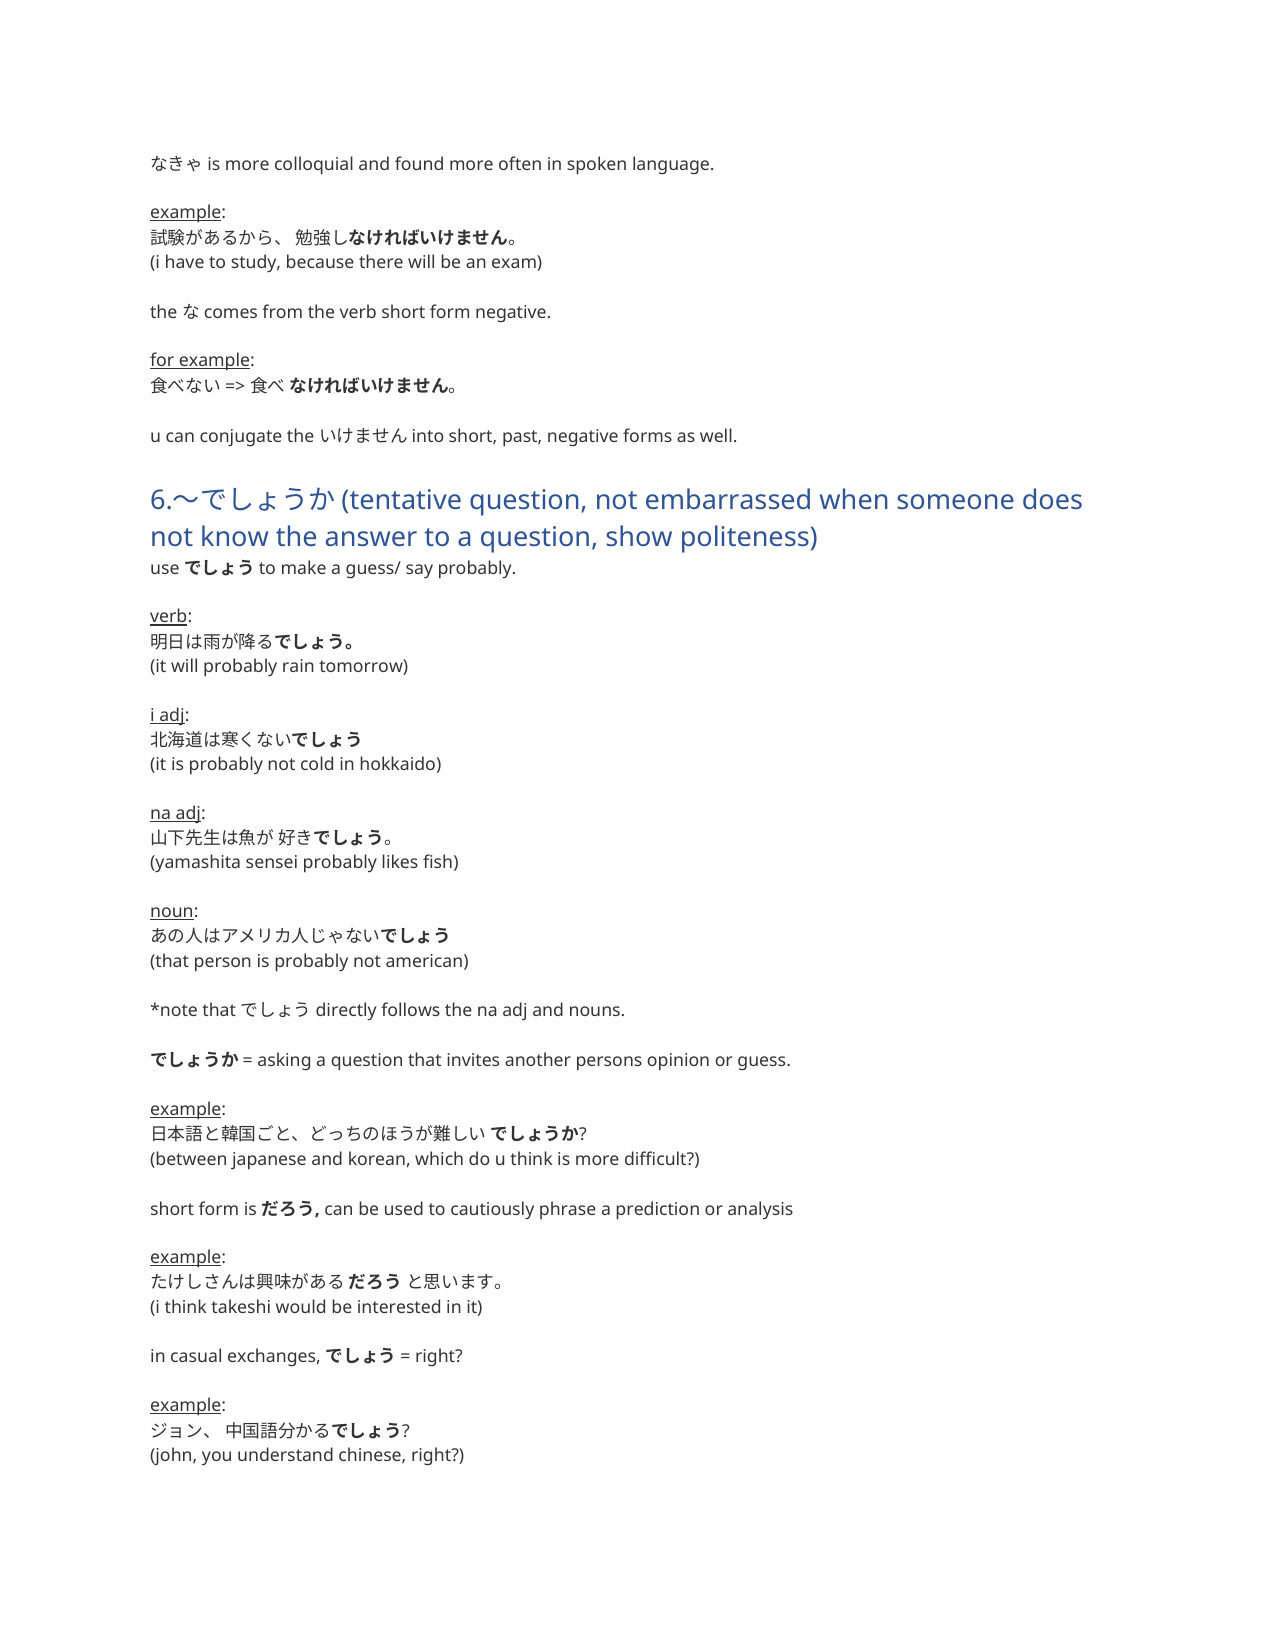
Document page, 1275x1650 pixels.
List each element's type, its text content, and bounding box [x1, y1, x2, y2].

text あの人はアメリカ人じゃないでしょう [150, 922, 1125, 948]
text 食べない => 食べ なければいけません。 [150, 372, 1125, 397]
text in casual exchanges, でしょう = right? [150, 1342, 1125, 1368]
text example: [150, 1392, 1125, 1416]
text (that person is probably not american) [150, 948, 1125, 972]
text ジョン、 中国語分かるでしょう? [150, 1416, 1125, 1442]
text たけしさんは興味がある だろう と思います。 [150, 1268, 1125, 1294]
text example: [150, 1244, 1125, 1268]
text 山下先生は魚が 好きでしょう。 [150, 824, 1125, 850]
text 試験があるから、 勉強しなければいけません。 [150, 223, 1125, 249]
text (it is probably not cold in hokkaido) [150, 752, 1125, 776]
text use でしょう to make a guess/ say probably. [150, 554, 1125, 580]
text (i have to study, because there will be an exam) [150, 249, 1125, 273]
text 日本語と韓国ごと、どっちのほうが難しい でしょうか? [150, 1120, 1125, 1146]
text example: [150, 199, 1125, 223]
text でしょうか = asking a question that invites another persons opinion or guess. [150, 1046, 1125, 1072]
text 北海道は寒くないでしょう [150, 726, 1125, 752]
text 明日は雨が降るでしょう。 [150, 628, 1125, 654]
subtitle ～でしょうか (tentative question, not embarrassed when someone does not know the answer to a question, show politeness) [150, 478, 1125, 554]
text (yamashita sensei probably likes fish) [150, 850, 1125, 874]
text u can conjugate the いけません into short, past, negative forms as well. [150, 421, 1125, 447]
text short form is だろう, can be used to cautiously phrase a prediction or analysis [150, 1194, 1125, 1220]
text noun: [150, 898, 1125, 922]
text for example: [150, 347, 1125, 372]
text example: [150, 1096, 1125, 1120]
text verb: [150, 604, 1125, 628]
text (it will probably rain tomorrow) [150, 654, 1125, 678]
text (i think takeshi would be interested in it) [150, 1294, 1125, 1318]
text the な comes from the verb short form negative. [150, 297, 1125, 323]
text i adj: [150, 702, 1125, 726]
text (john, you understand chinese, right?) [150, 1442, 1125, 1466]
text (between japanese and korean, which do u think is more difficult?) [150, 1146, 1125, 1170]
text なきゃ is more colloquial and found more often in spoken language. [150, 149, 1125, 175]
text na adj: [150, 800, 1125, 824]
text *note that でしょう directly follows the na adj and nouns. [150, 996, 1125, 1022]
